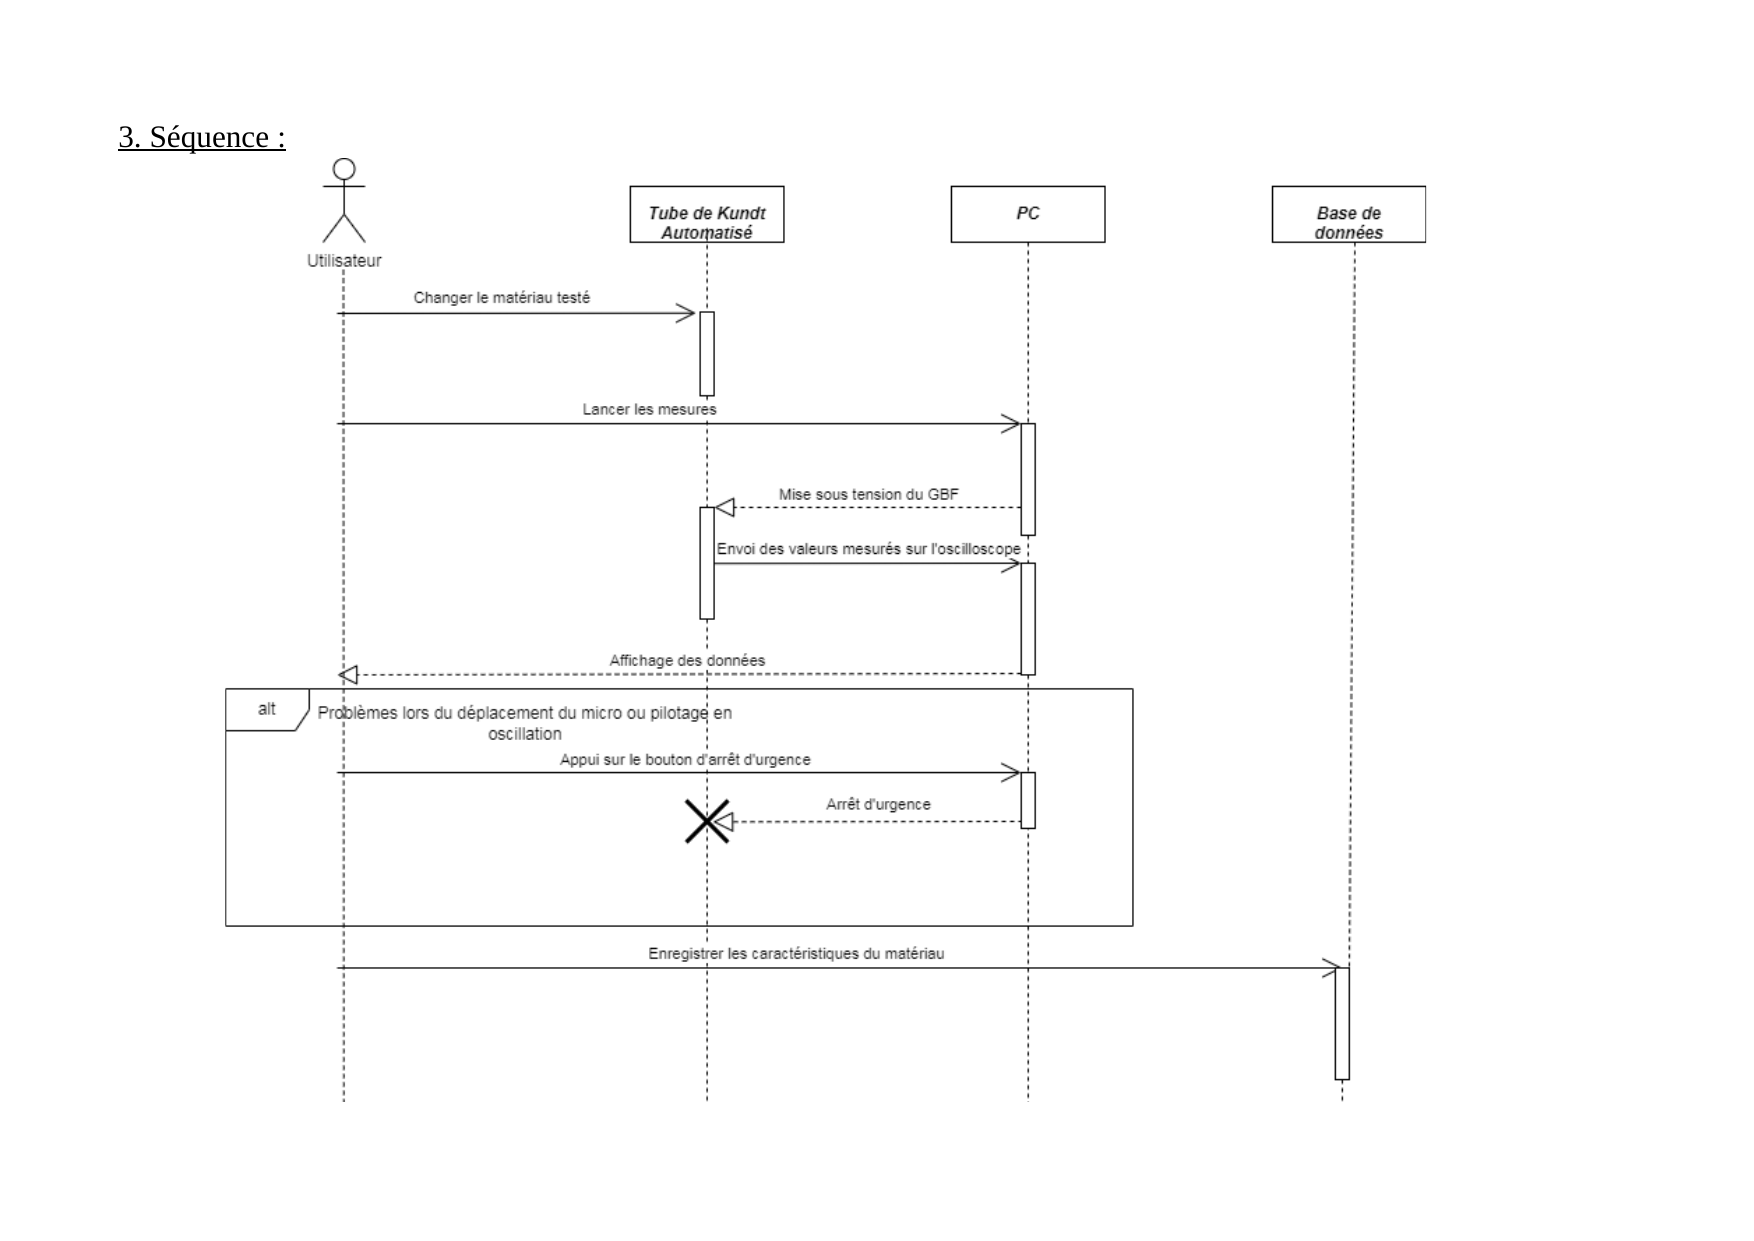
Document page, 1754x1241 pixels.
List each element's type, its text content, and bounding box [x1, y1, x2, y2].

picture [225, 158, 1427, 1102]
text 3. Séquence : [118, 118, 1636, 154]
